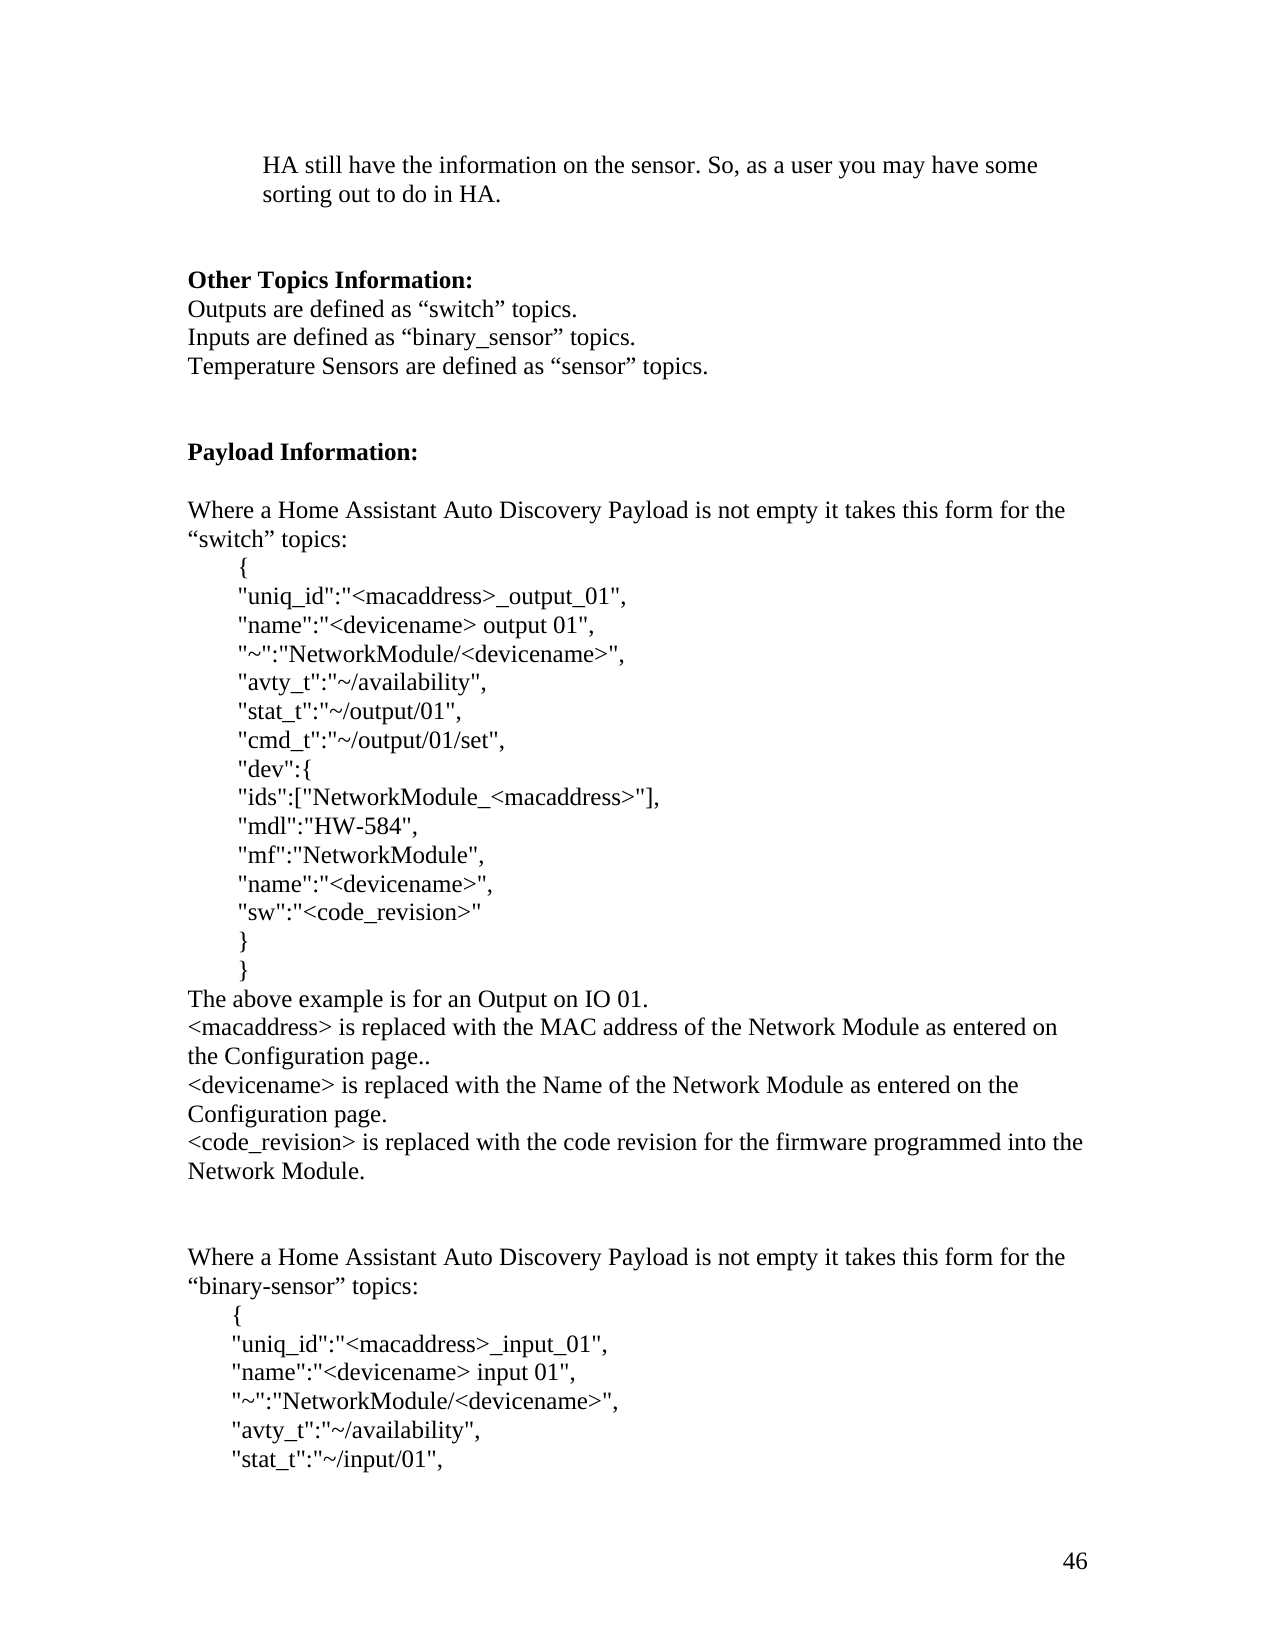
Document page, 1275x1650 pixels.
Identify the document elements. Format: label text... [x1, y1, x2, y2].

text Payload Information: [187, 437, 1087, 466]
text Temperature Sensors are defined as “sensor” topics. [187, 351, 1087, 380]
text Where a Home Assistant Auto Discovery Payload is not empty it takes this form for the “switch” topics: [187, 495, 1087, 552]
text } [187, 955, 1087, 984]
text "name":"<devicename> output 01", [187, 610, 1087, 639]
text Where a Home Assistant Auto Discovery Payload is not empty it takes this form for the “binary-sensor” topics: [187, 1242, 1087, 1300]
text Outputs are defined as “switch” topics. [187, 294, 1087, 322]
text "mdl":"HW-584", [187, 811, 1087, 840]
text "name":"<devicename>", [187, 869, 1087, 897]
text { [187, 552, 1087, 581]
text "ids":["NetworkModule_<macaddress>"], [187, 782, 1087, 811]
text "cmd_t":"~/output/01/set", [187, 725, 1087, 754]
text { [187, 1300, 1087, 1329]
text "mf":"NetworkModule", [187, 840, 1087, 869]
text Other Topics Information: [187, 265, 1087, 294]
text "uniq_id":"<macaddress>_output_01", [187, 581, 1087, 610]
text "dev":{ [187, 754, 1087, 782]
text "avty_t":"~/availability", [187, 667, 1087, 696]
text <code_revision> is replaced with the code revision for the firmware programmed into the Network Module. [187, 1127, 1087, 1185]
text "~":"NetworkModule/<devicename>", [187, 1386, 1087, 1415]
text "name":"<devicename> input 01", [187, 1357, 1087, 1386]
text <macaddress> is replaced with the MAC address of the Network Module as entered on the Configuration page.. [187, 1012, 1087, 1070]
text Inputs are defined as “binary_sensor” topics. [187, 322, 1087, 351]
text The above example is for an Output on IO 01. [187, 984, 1087, 1012]
text "uniq_id":"<macaddress>_input_01", [187, 1329, 1087, 1357]
text } [187, 926, 1087, 955]
text "stat_t":"~/output/01", [187, 696, 1087, 725]
text "sw":"<code_revision>" [187, 897, 1087, 926]
text HA still have the information on the sensor. So, as a user you may have some sorting out to do in HA. [262, 150, 1087, 207]
text <devicename> is replaced with the Name of the Network Module as entered on the Configuration page. [187, 1070, 1087, 1127]
text "stat_t":"~/input/01", [187, 1444, 1087, 1472]
text "~":"NetworkModule/<devicename>", [187, 639, 1087, 667]
text "avty_t":"~/availability", [187, 1415, 1087, 1444]
